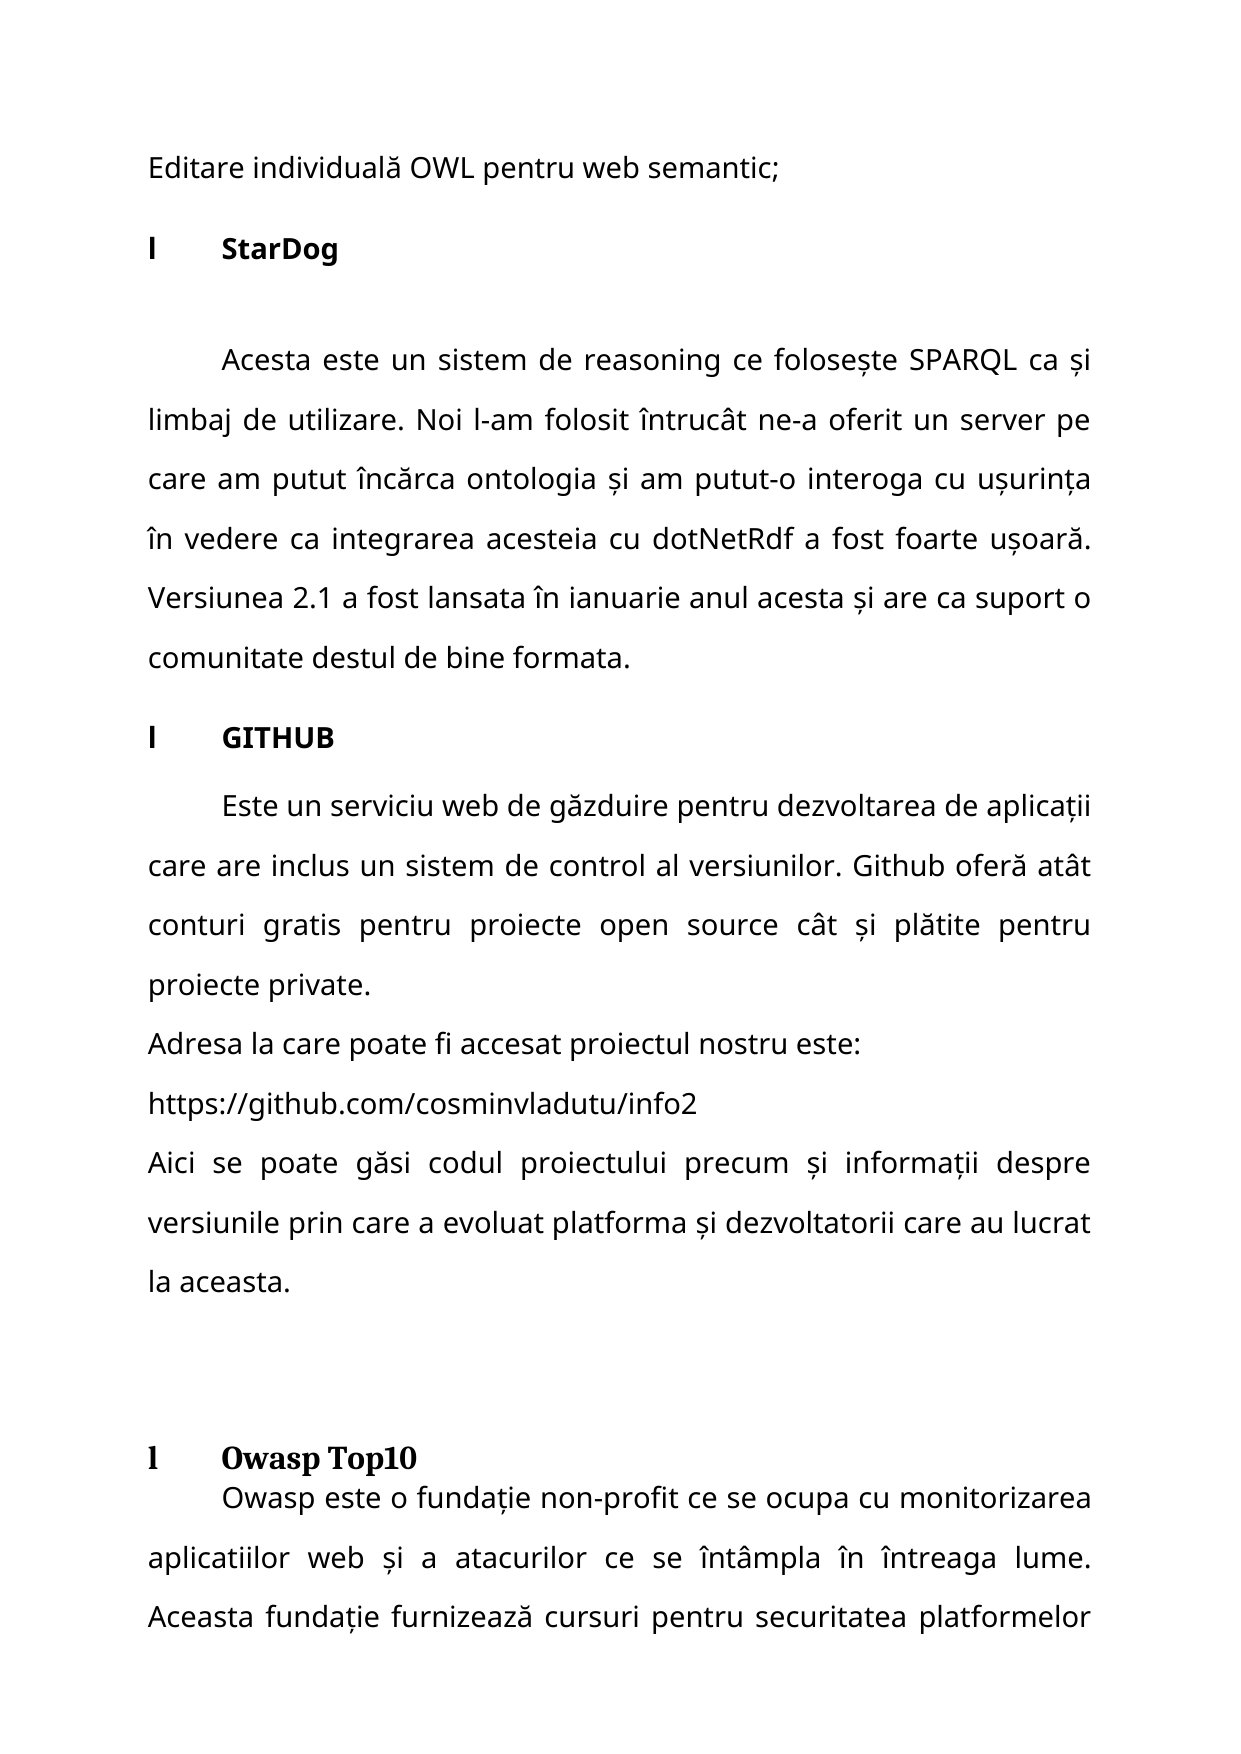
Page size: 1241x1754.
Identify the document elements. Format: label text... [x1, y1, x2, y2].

text Owasp este o fundație non-profit ce se ocupa cu monitorizarea aplicatiilor web și a atacurilor ce se întâmpla în întreaga lume. Aceasta fundație furnizează cursuri pentru securitatea platformelor [148, 1478, 1093, 1636]
text Acesta este un sistem de reasoning ce folosește SPARQL ca și limbaj de utilizare. Noi l-am folosit întrucât ne-a oferit un server pe care am putut încărca ontologia și am putut-o interoga cu ușurința în vedere ca integrarea acesteia cu dotNetRdf a fost foarte ușoară. Versiunea 2.1 a fost lansata în ianuarie anul acesta și are ca suport o comunitate destul de bine formata. [148, 339, 1093, 677]
subtitle GITHUB [148, 717, 1093, 757]
subtitle Owasp Top10 [148, 1439, 1093, 1478]
text Este un serviciu web de găzduire pentru dezvoltarea de aplicații care are inclus un sistem de control al versiunilor. Github oferă atât conturi gratis pentru proiecte open source cât și plătite pentru proiecte private. [148, 786, 1093, 1004]
text https://github.com/cosminvladutu/info2 [148, 1083, 1093, 1123]
text Aici se poate găsi codul proiectului precum și informații despre versiunile prin care a evoluat platforma și dezvoltatorii care au lucrat la aceasta. [148, 1143, 1093, 1301]
subtitle StarDog [148, 228, 1093, 268]
text Editare individuală OWL pentru web semantic; [148, 148, 1093, 187]
text Adresa la care poate fi accesat proiectul nostru este: [148, 1024, 1093, 1063]
